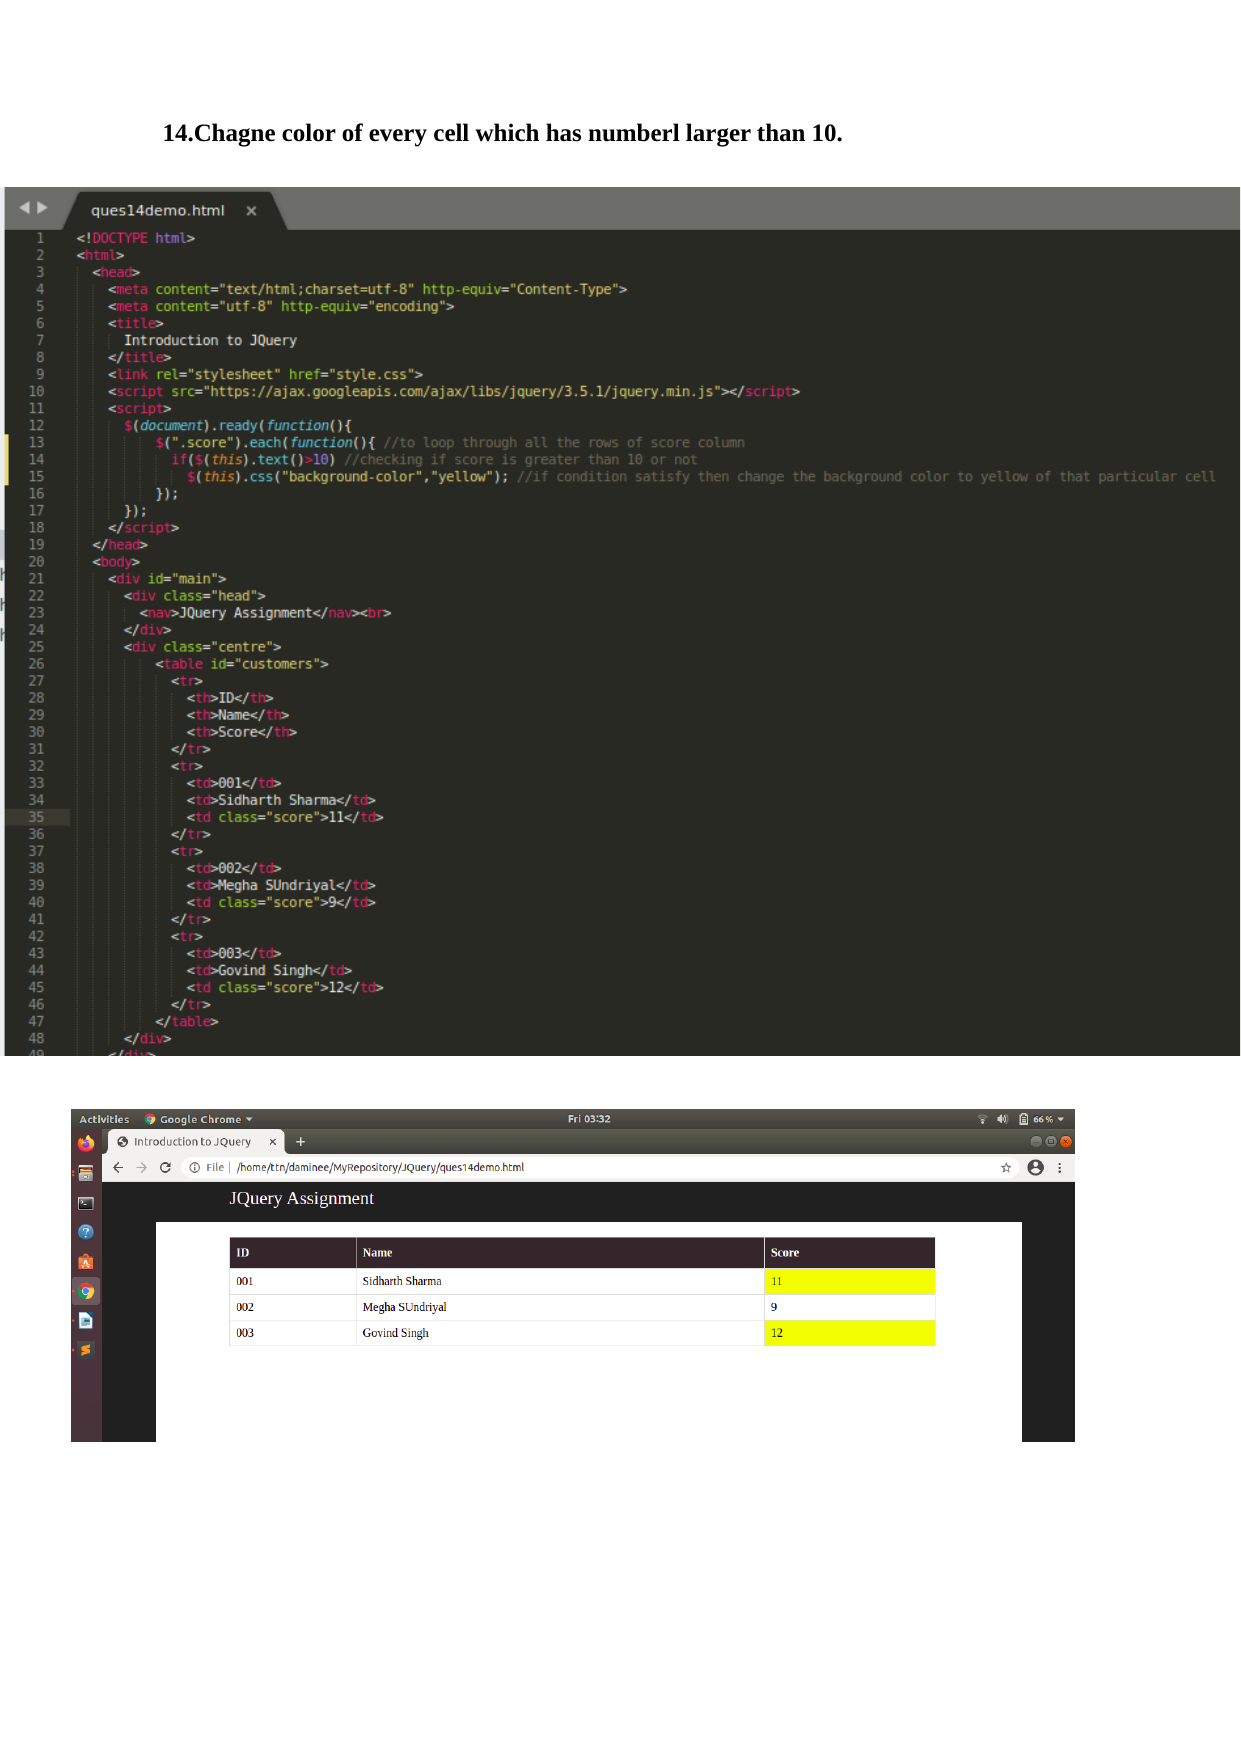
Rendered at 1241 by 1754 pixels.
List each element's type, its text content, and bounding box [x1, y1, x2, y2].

list Chagne color of every cell which has numberl larger than 10. [162, 118, 1122, 147]
picture [0, 187, 1241, 1056]
picture [71, 1109, 1075, 1442]
